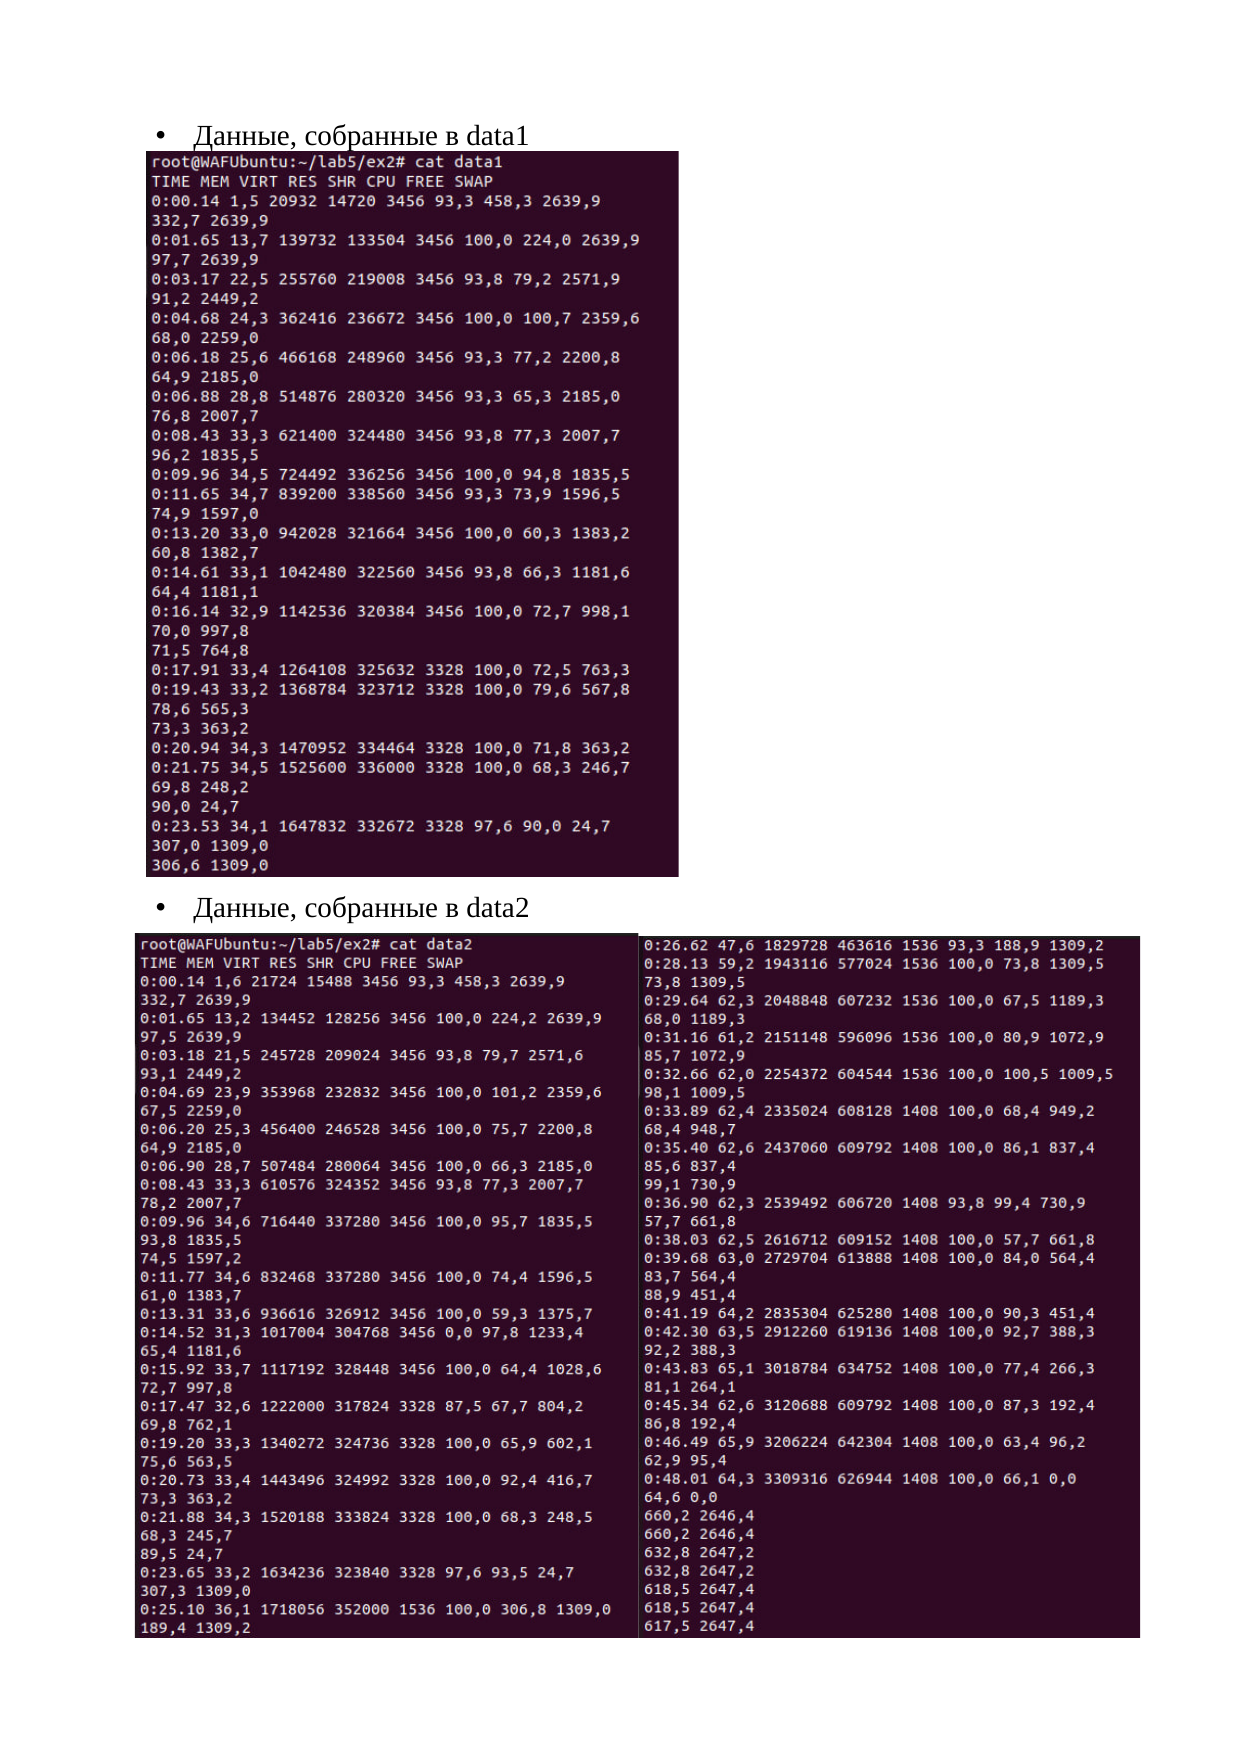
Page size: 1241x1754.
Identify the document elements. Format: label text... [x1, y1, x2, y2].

picture [134, 933, 1141, 1638]
picture [146, 151, 679, 877]
list Данные, собранные в data1 [156, 118, 1122, 152]
list Данные, собранные в data2 [156, 890, 1122, 923]
